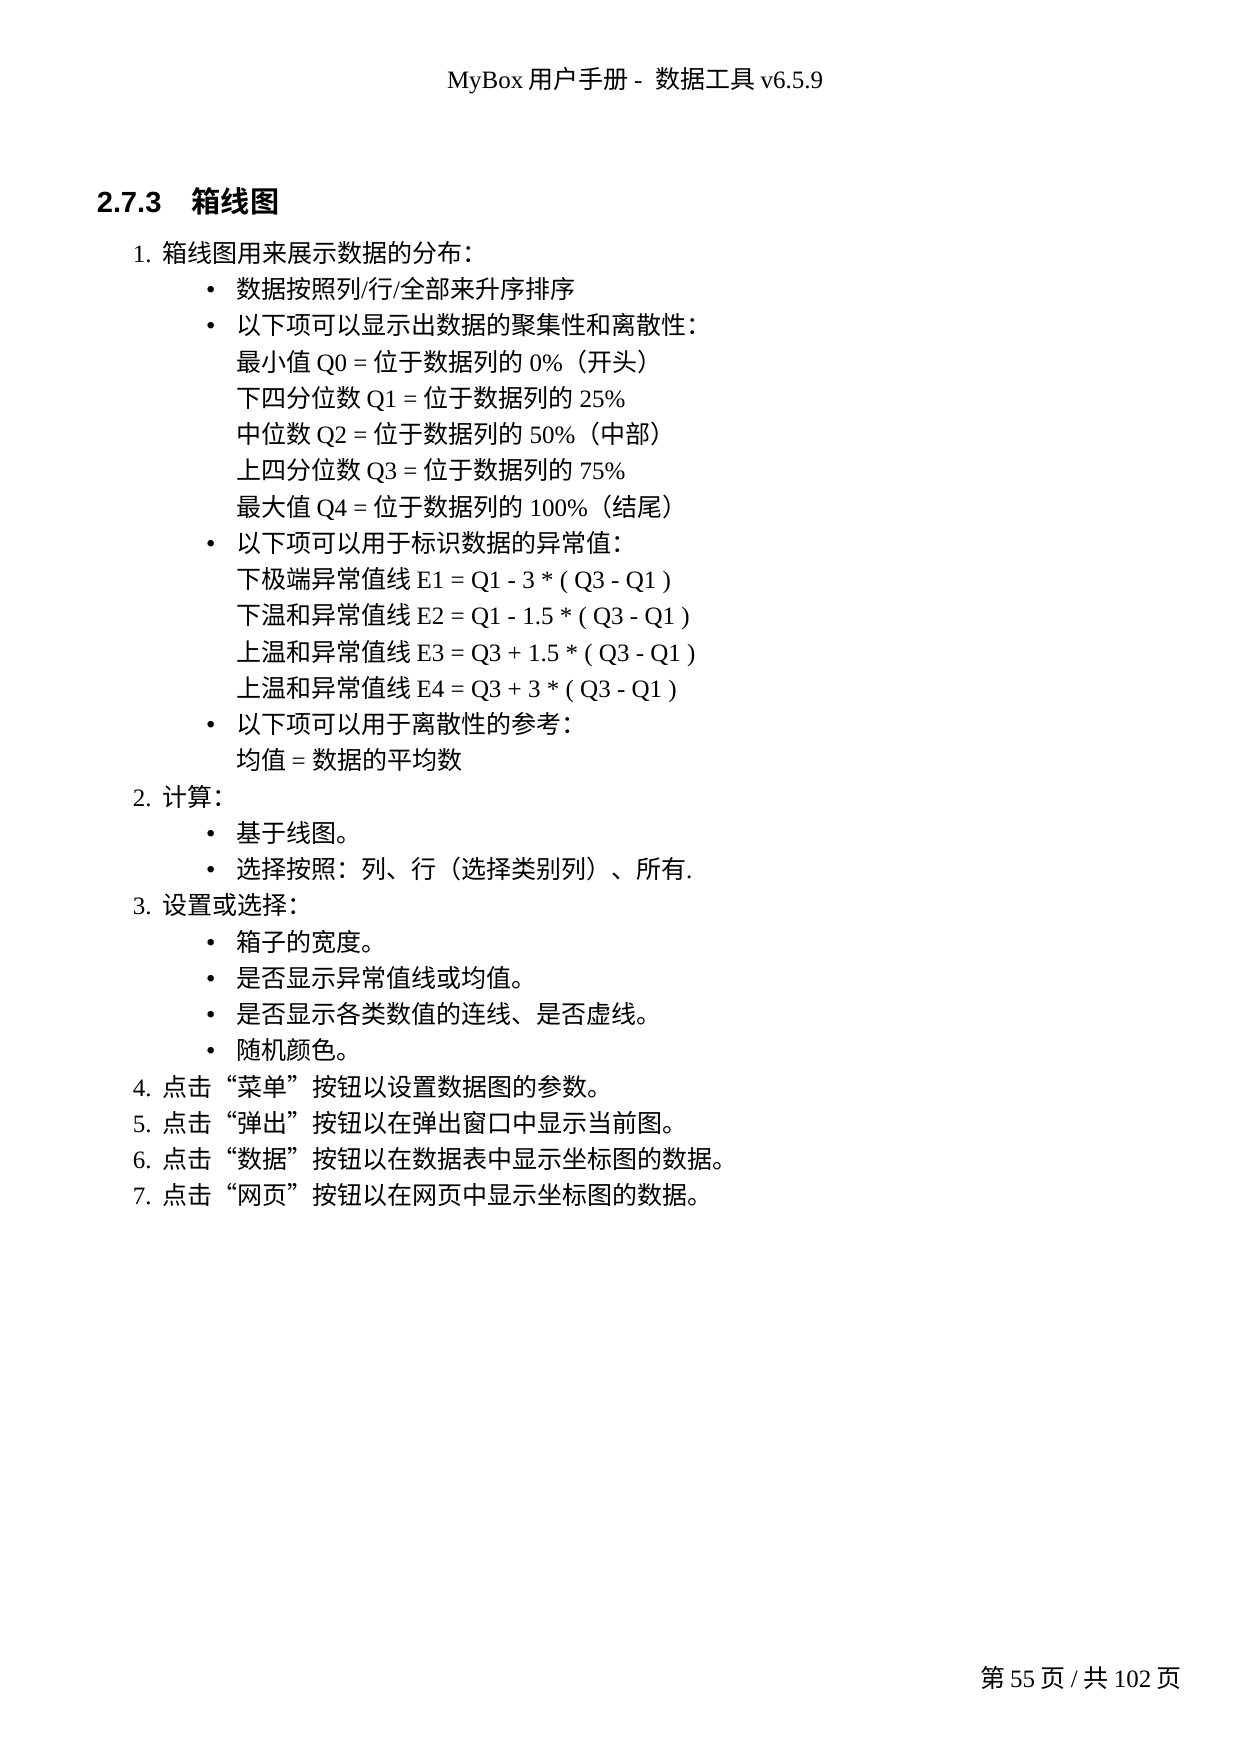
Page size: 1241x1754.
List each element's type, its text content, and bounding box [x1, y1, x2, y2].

list 设置或选择： [133, 886, 1181, 922]
list 是否显示各类数值的连线、是否虚线。 [206, 994, 1181, 1031]
list 基于线图。 [206, 813, 1181, 849]
subtitle 箱线图 [88, 178, 1181, 221]
list 选择按照：列、行（选择类别列）、所有. [206, 849, 1181, 886]
list 箱线图用来展示数据的分布： [133, 233, 1181, 269]
list 随机颜色。 [206, 1031, 1181, 1067]
list 以下项可以显示出数据的聚集性和离散性： 最小值 Q0 = 位于数据列的 0%（开头） 下四分位数 Q1 = 位于数据列的 25% 中位数 Q2 = 位于数据列的 50%（中部） 上四分位数 Q3 = 位于数据列的 75% 最大值 Q4 = 位于数据列的 100%（结尾） [206, 306, 1181, 523]
list 点击“网页”按钮以在网页中显示坐标图的数据。 [133, 1176, 1181, 1212]
list 计算： [133, 777, 1181, 813]
list 数据按照列/行/全部来升序排序 [206, 269, 1181, 306]
list 点击“菜单”按钮以设置数据图的参数。 [133, 1067, 1181, 1103]
list 是否显示异常值线或均值。 [206, 958, 1181, 994]
list 箱子的宽度。 [206, 922, 1181, 958]
list 以下项可以用于标识数据的异常值： 下极端异常值线 E1 = Q1 - 3 * ( Q3 - Q1 ) 下温和异常值线 E2 = Q1 - 1.5 * ( Q3 - Q1 ) 上温和异常值线 E3 = Q3 + 1.5 * ( Q3 - Q1 ) 上温和异常值线 E4 = Q3 + 3 * ( Q3 - Q1 ) [206, 523, 1181, 704]
list 点击“弹出”按钮以在弹出窗口中显示当前图。 [133, 1103, 1181, 1139]
list 以下项可以用于离散性的参考： 均值 = 数据的平均数 [206, 704, 1181, 777]
list 点击“数据”按钮以在数据表中显示坐标图的数据。 [133, 1139, 1181, 1176]
